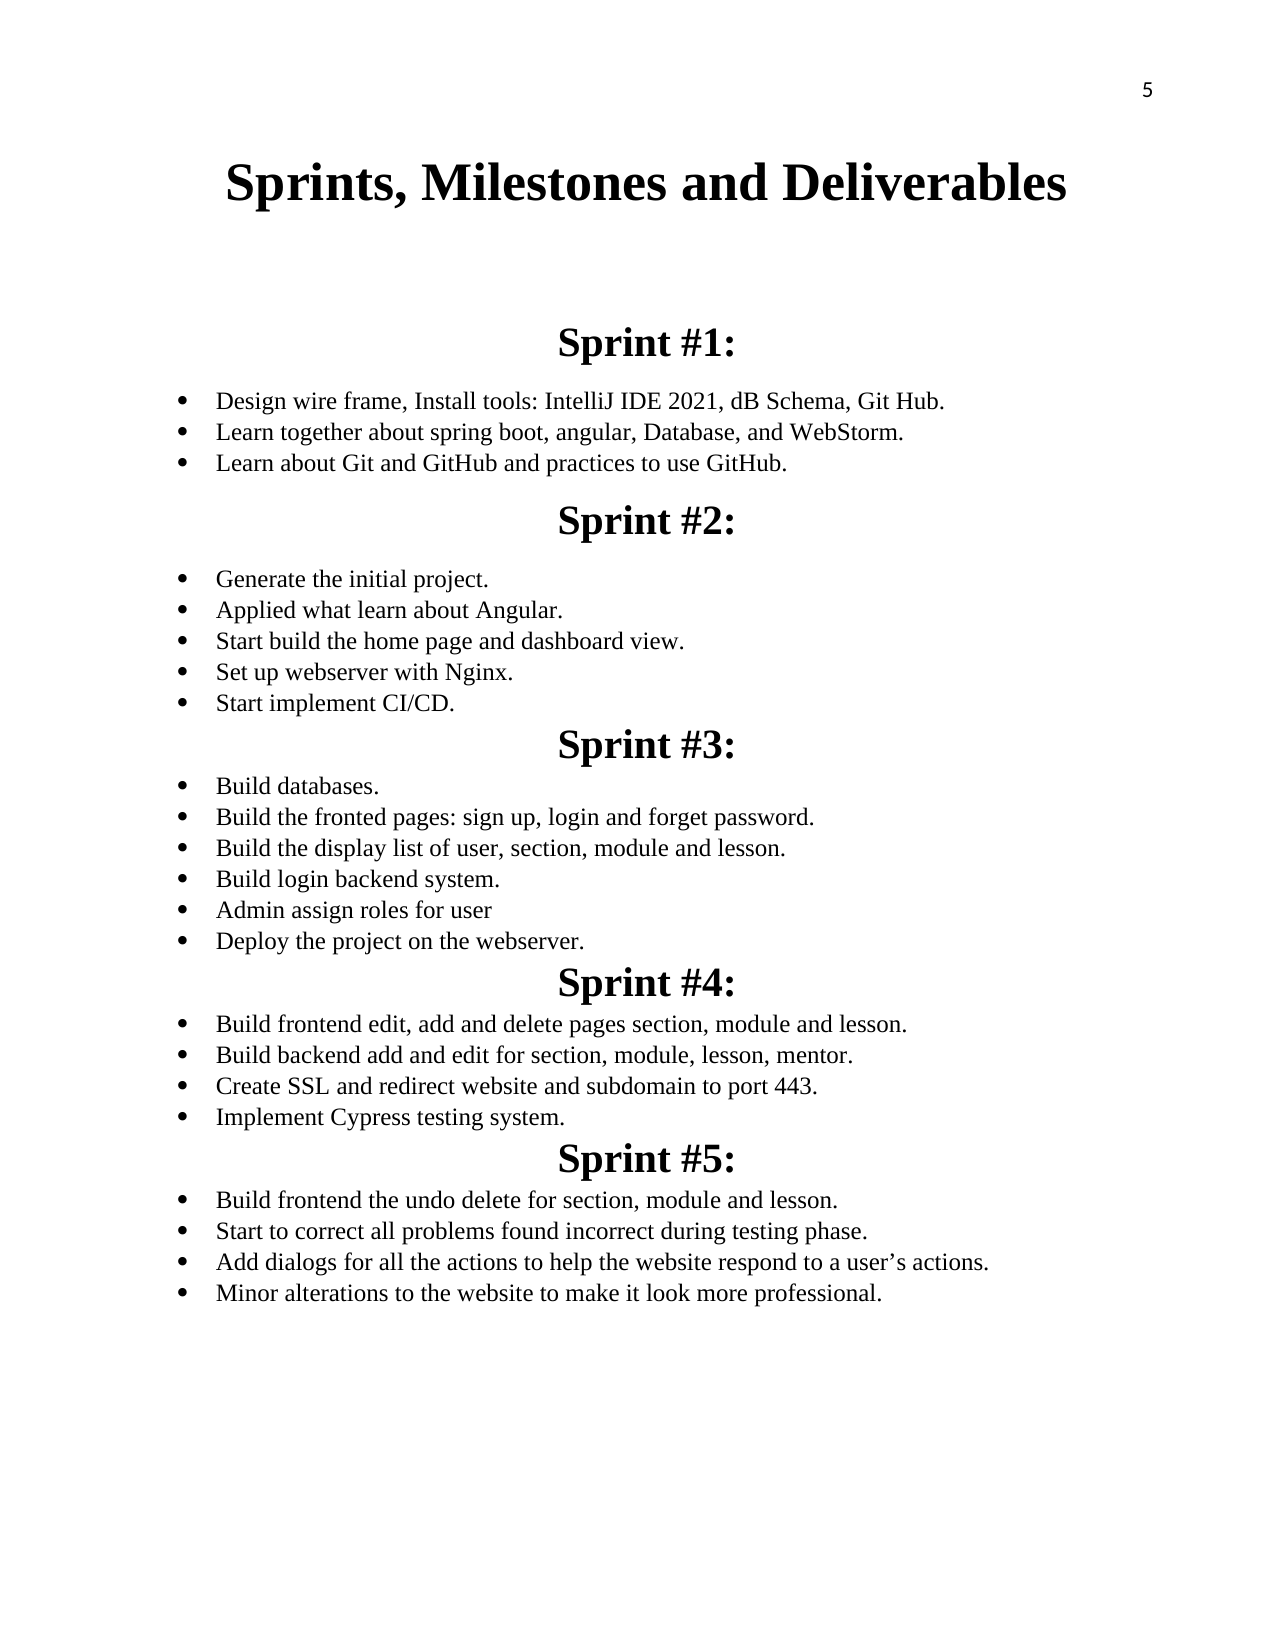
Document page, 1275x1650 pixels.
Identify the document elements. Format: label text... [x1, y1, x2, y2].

list Build databases. [178, 771, 1153, 800]
list Start to correct all problems found incorrect during testing phase. [178, 1216, 1153, 1244]
list Set up webserver with Nginx. [178, 657, 1153, 686]
list Learn together about spring boot, angular, Database, and WebStorm. [178, 417, 1153, 446]
list Start build the home page and dashboard view. [178, 626, 1153, 655]
list Implement Cypress testing system. [178, 1102, 1153, 1131]
list Sprint #4: [141, 957, 1153, 1005]
list Add dialogs for all the actions to help the website respond to a user’s actions. [178, 1247, 1153, 1276]
list Deploy the project on the webserver. [178, 926, 1153, 955]
list Sprint #5: [141, 1133, 1153, 1181]
text Sprints, Milestones and Deliverables [141, 150, 1153, 212]
list Learn about Git and GitHub and practices to use GitHub. [178, 448, 1153, 477]
list Build the fronted pages: sign up, login and forget password. [178, 802, 1153, 831]
list Build frontend the undo delete for section, module and lesson. [178, 1185, 1153, 1213]
list Start implement CI/CD. [178, 688, 1153, 717]
list Create SSL and redirect website and subdomain to port 443. [178, 1071, 1153, 1100]
list Applied what learn about Angular. [178, 595, 1153, 624]
list Build backend add and edit for section, module, lesson, mentor. [178, 1040, 1153, 1069]
list Design wire frame, Install tools: IntelliJ IDE 2021, dB Schema, Git Hub. [178, 386, 1153, 415]
list Admin assign roles for user [178, 895, 1153, 924]
list Minor alterations to the website to make it look more professional. [178, 1278, 1153, 1307]
text Sprint #2: [141, 496, 1153, 544]
text Sprint #1: [141, 318, 1153, 366]
list Generate the initial project. [178, 564, 1153, 593]
list Build login backend system. [178, 864, 1153, 893]
list Sprint #3: [141, 719, 1153, 767]
list Build frontend edit, add and delete pages section, module and lesson. [178, 1009, 1153, 1038]
list Build the display list of user, section, module and lesson. [178, 833, 1153, 862]
